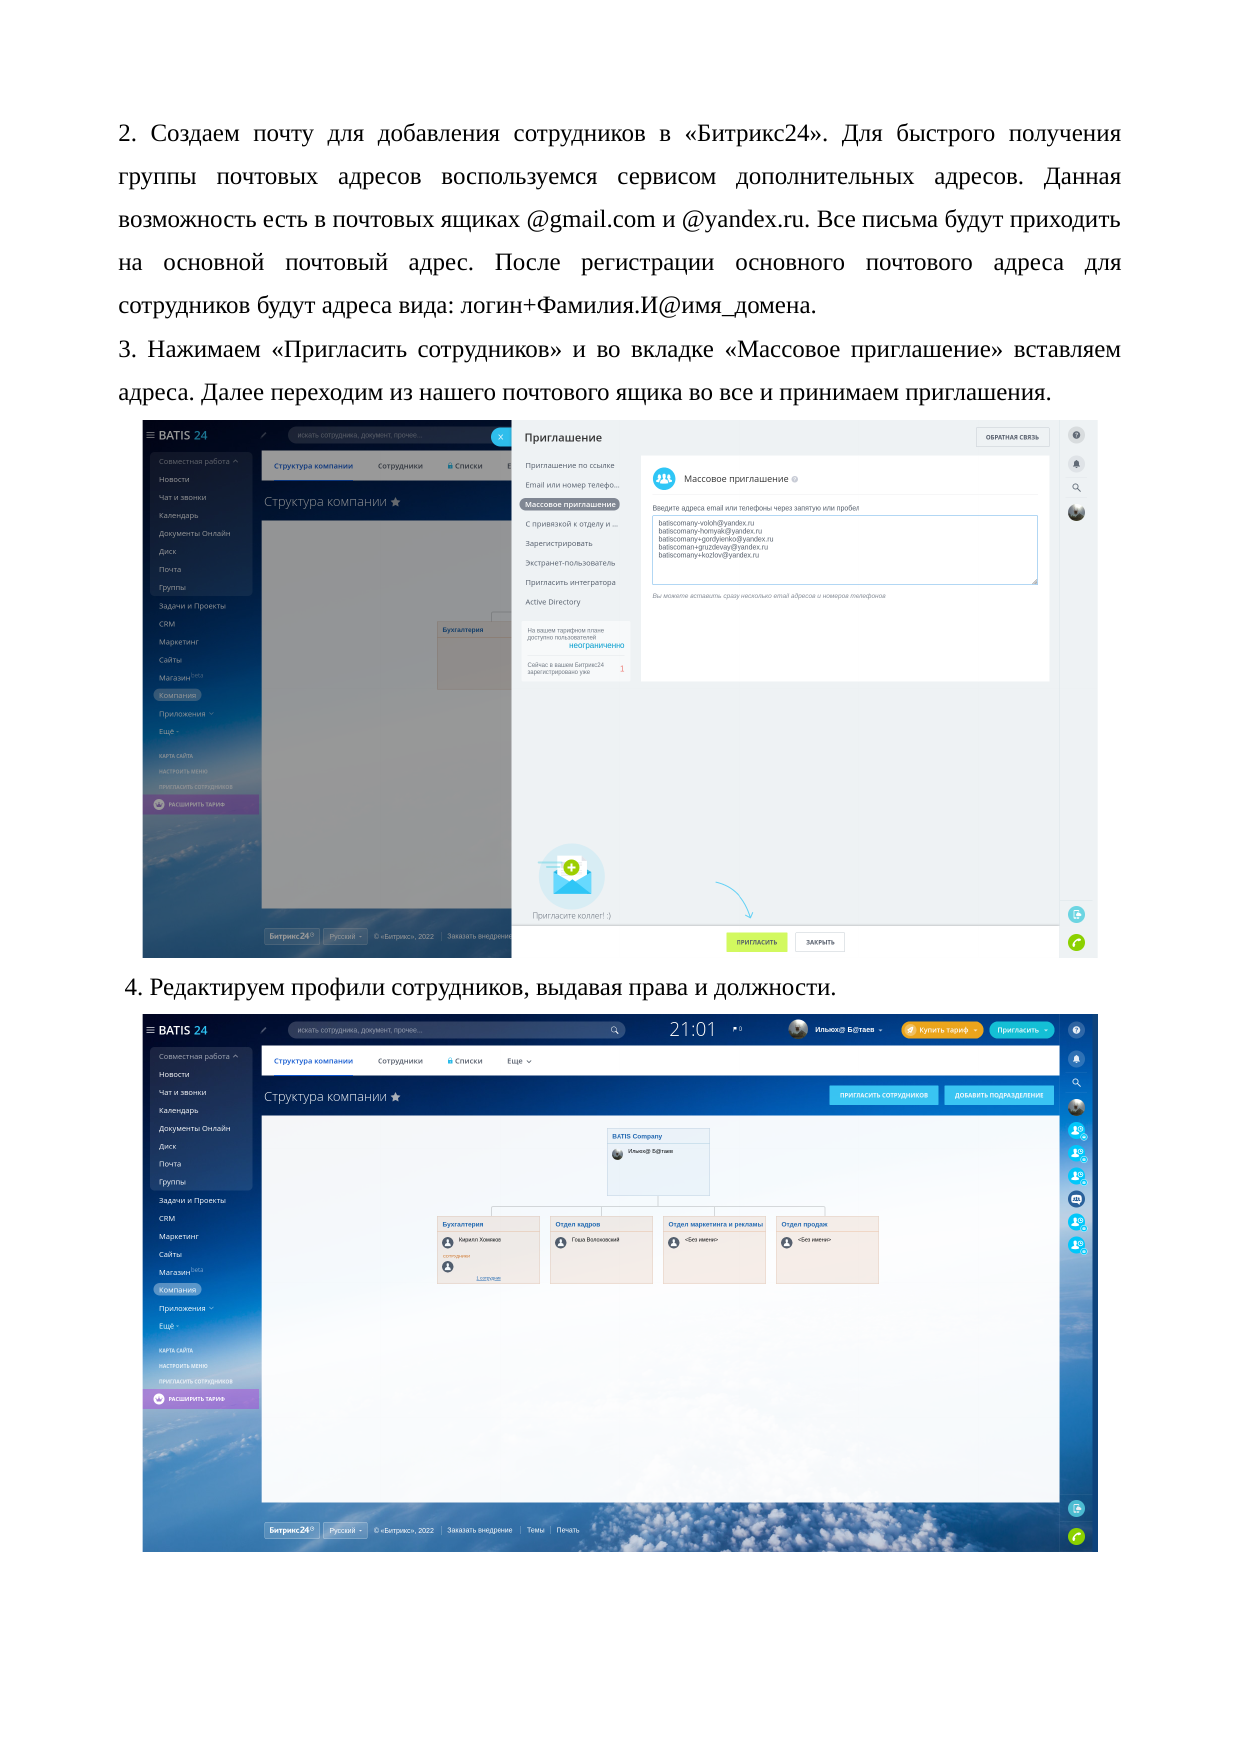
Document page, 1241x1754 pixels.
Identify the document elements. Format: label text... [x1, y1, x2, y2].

picture [142, 420, 1098, 958]
text 2. Создаем почту для добавления сотрудников в «Битрикс24». Для быстрого получения группы почтовых адресов воспользуемся сервисом дополнительных адресов. Данная возможность есть в почтовых ящиках @gmail.com и @yandex.ru. Все письма будут приходить на основной почтовый адрес. После регистрации основного почтового адреса для сотрудников будут адреса вида: логин+Фамилия.И@имя_домена. [118, 118, 1122, 319]
text 3. Нажимаем «Пригласить сотрудников» и во вкладке «Массовое приглашение» вставляем адреса. Далее переходим из нашего почтового ящика во все и принимаем приглашения. [118, 334, 1122, 406]
text 4. Редактируем профили сотрудников, выдавая права и должности. [118, 420, 1122, 1000]
picture [142, 1014, 1098, 1552]
